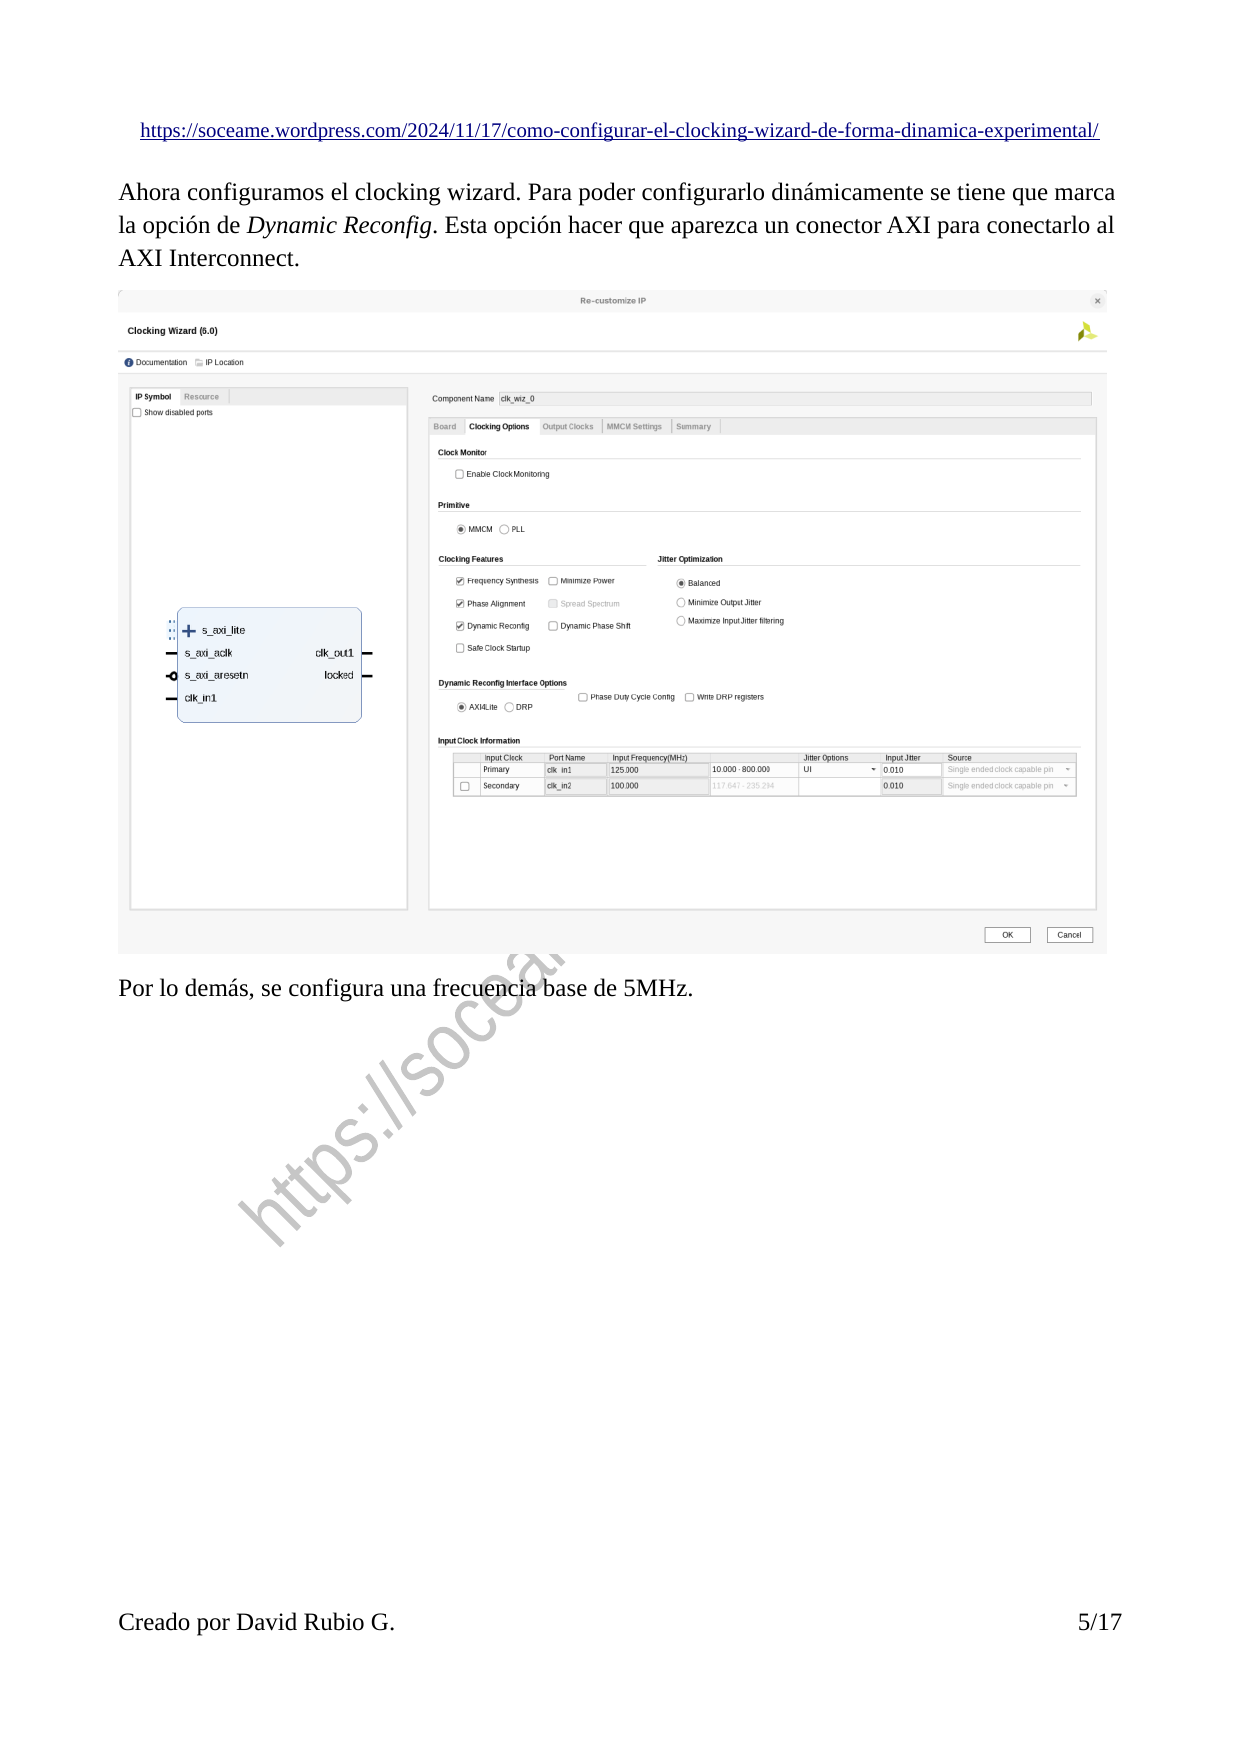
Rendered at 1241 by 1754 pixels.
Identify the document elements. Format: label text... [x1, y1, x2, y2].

text Ahora configuramos el clocking wizard. Para poder configurarlo dinámicamente se tiene que marca la opción de Dynamic Reconfig. Esta opción hacer que aparezca un conector AXI para conectarlo al AXI Interconnect. [118, 177, 1122, 272]
text Por lo demás, se configura una frecuencia base de 5MHz. [118, 973, 521, 1002]
picture [118, 290, 1107, 954]
text Por lo demás, se configura una frecuencia base de 5MHz. [522, 973, 1122, 1002]
